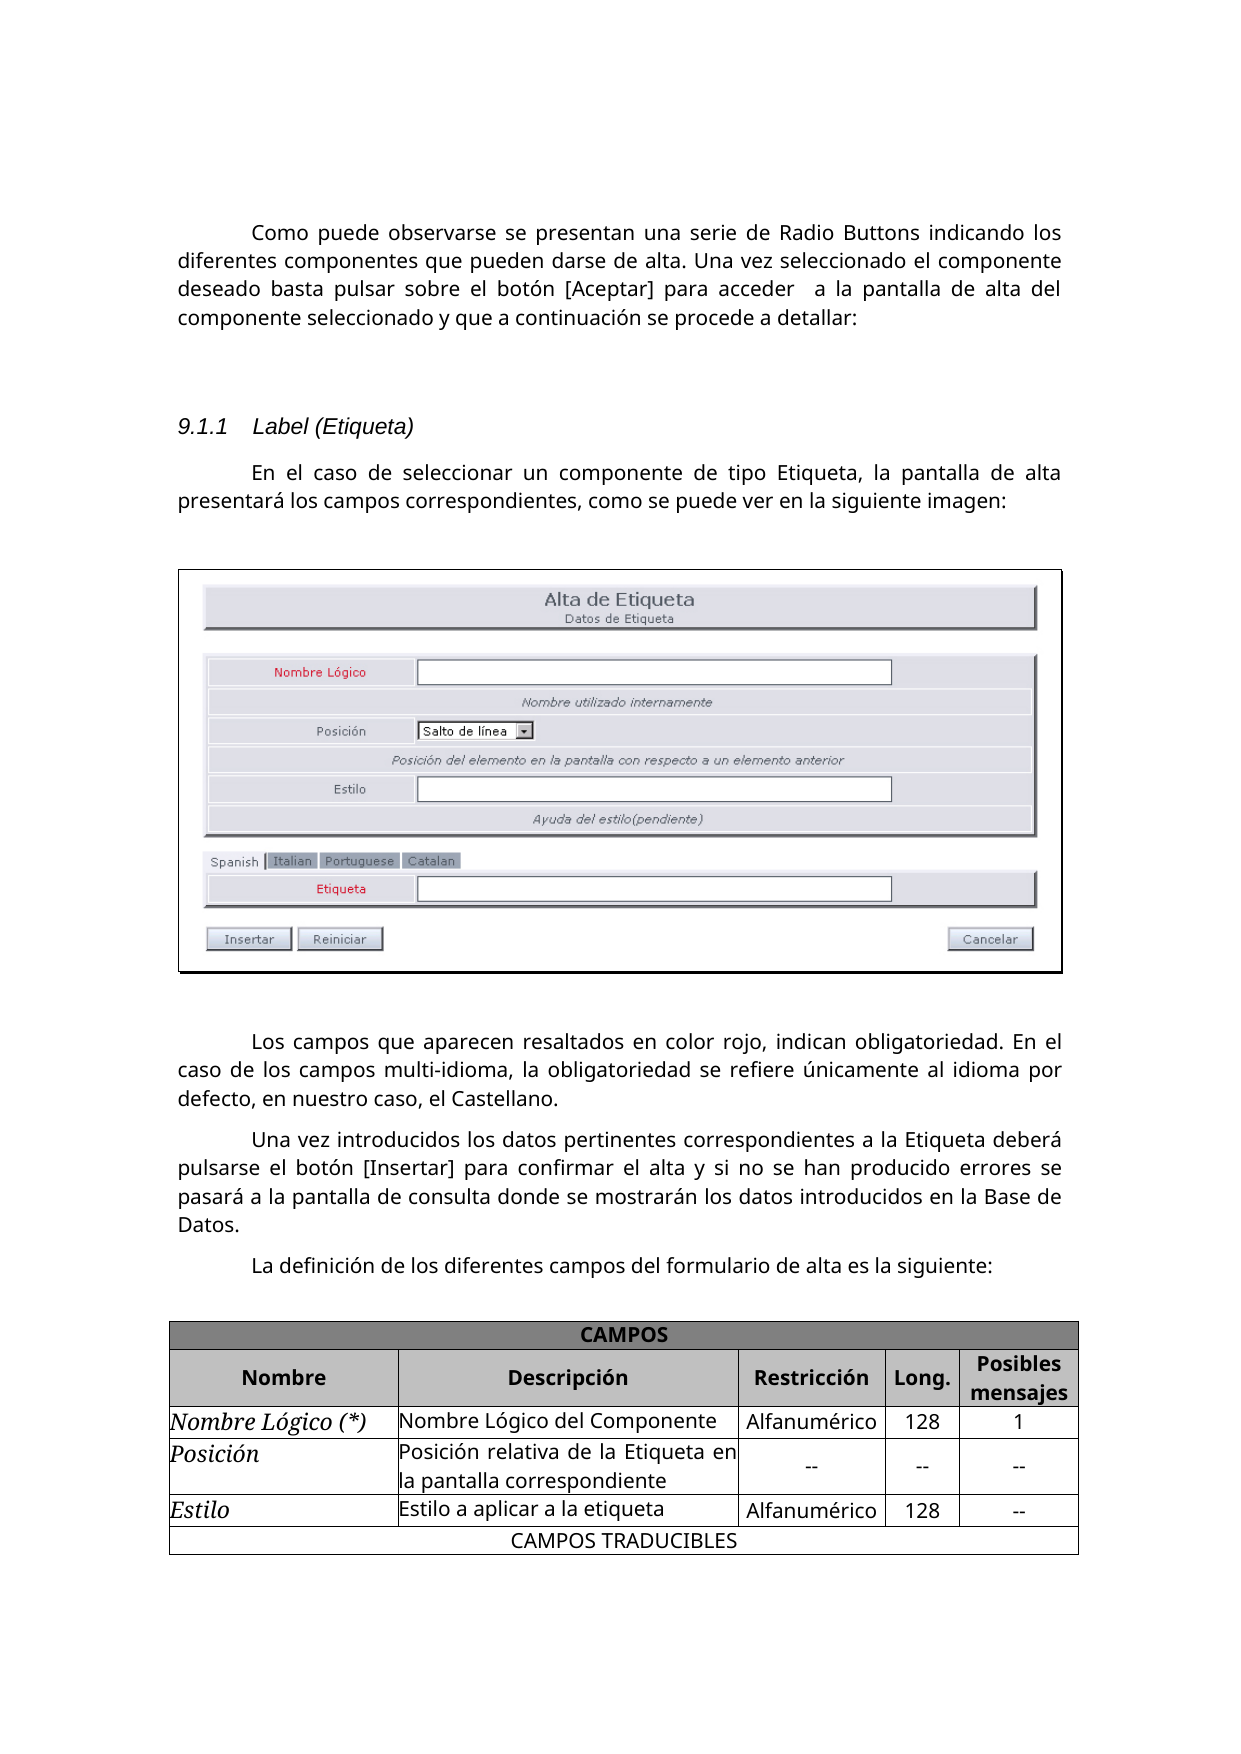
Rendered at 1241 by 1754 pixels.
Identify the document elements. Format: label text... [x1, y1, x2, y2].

table_cell -- [960, 1495, 1078, 1526]
text Los campos que aparecen resaltados en color rojo, indican obligatoriedad. En el caso de los campos multi-idioma, la obligatoriedad se refiere únicamente al idioma por defecto, en nuestro caso, el Castellano. [177, 1027, 1063, 1112]
table_cell Estilo a aplicar a la etiqueta [399, 1495, 738, 1526]
table_cell Posición [170, 1439, 398, 1494]
table_cell Alfanumérico [739, 1495, 885, 1526]
table_cell Nombre Lógico del Componente [399, 1407, 738, 1437]
table_cell Posición relativa de la Etiqueta en la pantalla correspondiente [399, 1439, 738, 1494]
table_cell -- [960, 1439, 1078, 1494]
table_cell Nombre [170, 1350, 398, 1406]
text Como puede observarse se presentan una serie de Radio Buttons indicando los diferentes componentes que pueden darse de alta. Una vez seleccionado el componente deseado basta pulsar sobre el botón [Aceptar] para acceder a la pantalla de alta del componente seleccionado y que a continuación se procede a detallar: [177, 218, 1063, 331]
table_cell Posibles mensajes [960, 1350, 1078, 1406]
table_cell Restricción [739, 1350, 885, 1406]
table_cell Descripción [399, 1350, 738, 1406]
text Una vez introducidos los datos pertinentes correspondientes a la Etiqueta deberá pulsarse el botón [Insertar] para confirmar el alta y si no se han producido errores se pasará a la pantalla de consulta donde se mostrarán los datos introducidos en la Base de Datos. [177, 1125, 1063, 1239]
table_cell 128 [886, 1407, 959, 1437]
table_cell Estilo [170, 1495, 398, 1526]
table_cell CAMPOS TRADUCIBLES [170, 1527, 1078, 1554]
table_cell 1 [960, 1407, 1078, 1437]
table_cell Long. [886, 1350, 959, 1406]
table_cell -- [739, 1439, 885, 1494]
picture [194, 578, 1045, 963]
table_cell Alfanumérico [739, 1407, 885, 1437]
text La definición de los diferentes campos del formulario de alta es la siguiente: [177, 1251, 1063, 1279]
text En el caso de seleccionar un componente de tipo Etiqueta, la pantalla de alta presentará los campos correspondientes, como se puede ver en la siguiente imagen: [177, 458, 1063, 514]
table_header CAMPOS [170, 1322, 1078, 1349]
table_cell 128 [886, 1495, 959, 1526]
table_cell Nombre Lógico (*) [170, 1407, 398, 1437]
table_cell -- [886, 1439, 959, 1494]
subtitle Label (Etiqueta) [177, 413, 1063, 439]
